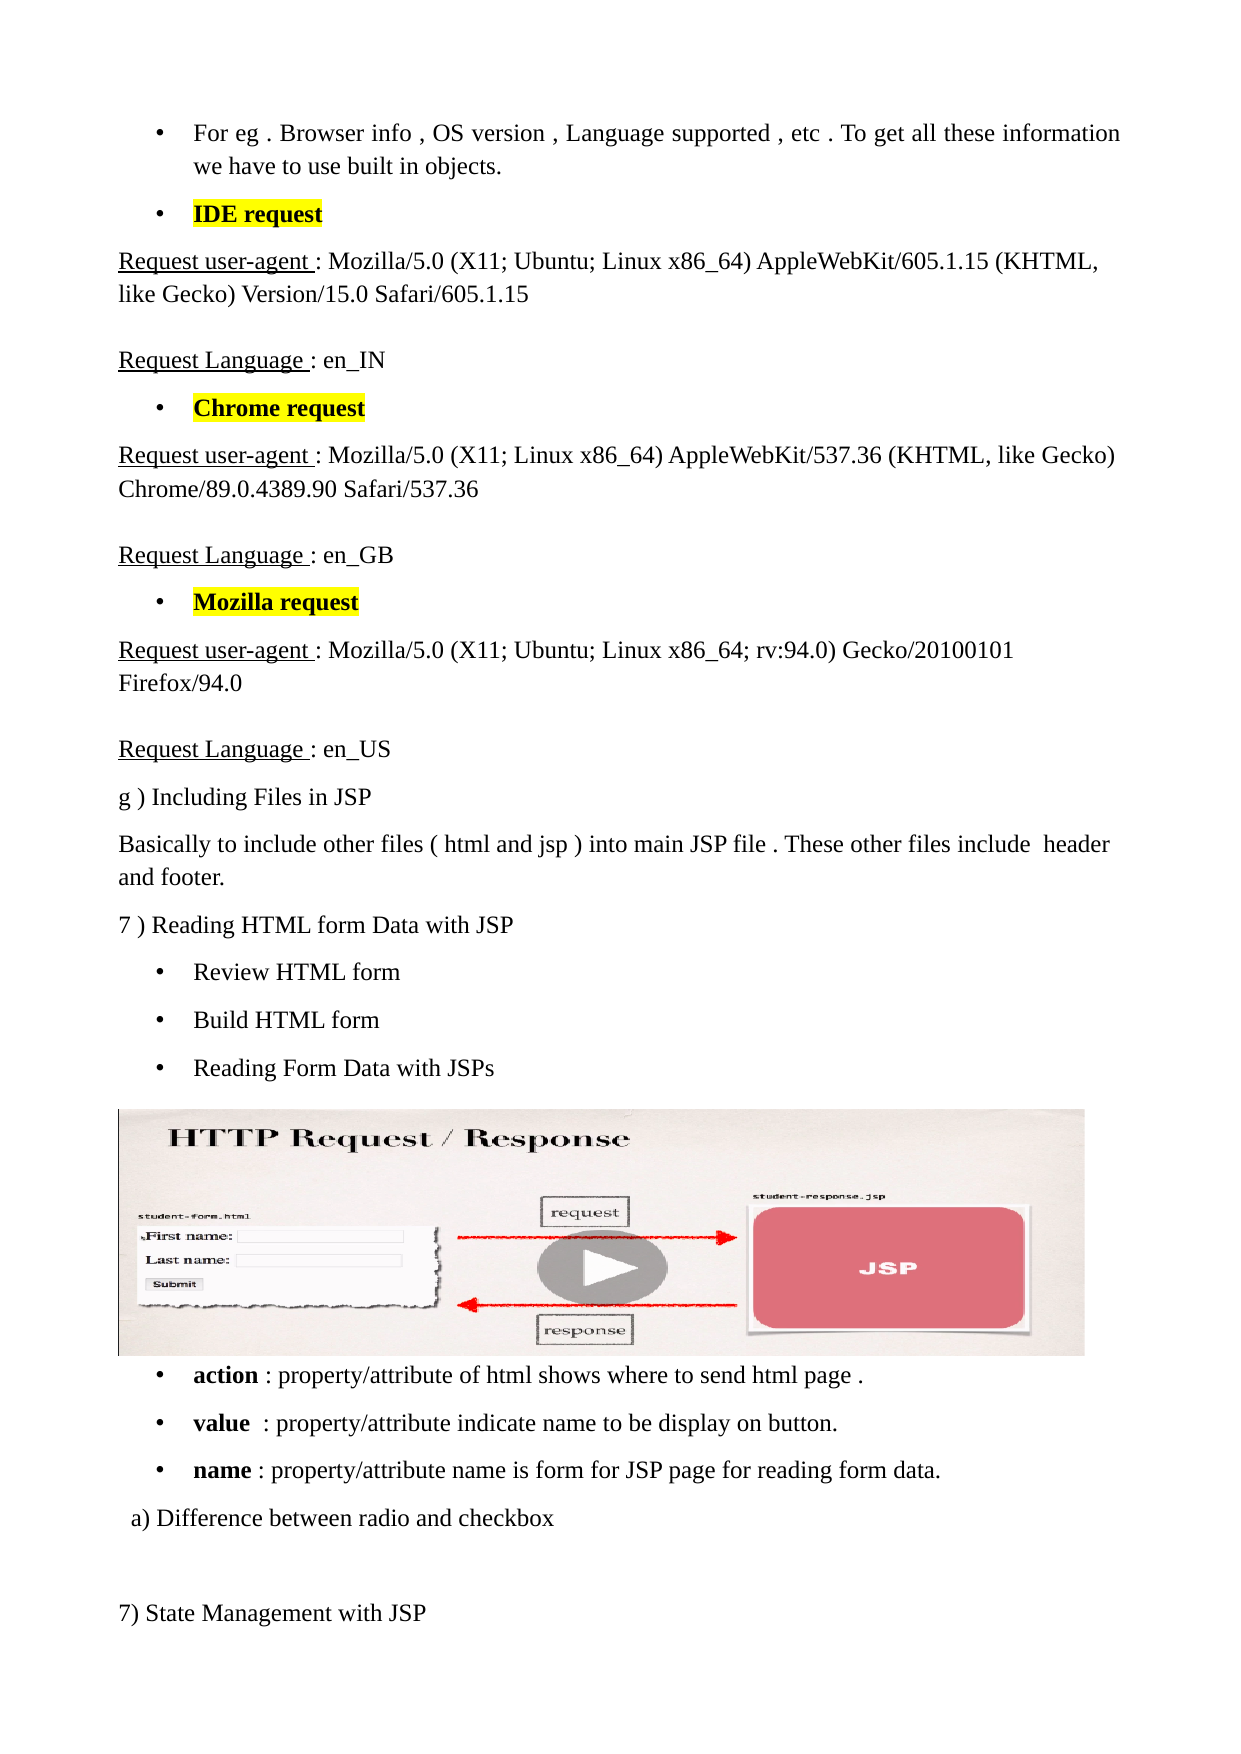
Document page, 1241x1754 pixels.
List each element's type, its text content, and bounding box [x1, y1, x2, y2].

text Request user-agent : Mozilla/5.0 (X11; Ubuntu; Linux x86_64) AppleWebKit/605.1.15 (KHTML, like Gecko) Version/15.0 Safari/605.1.15 Request Language : en_IN [118, 246, 1122, 374]
text Request user-agent : Mozilla/5.0 (X11; Ubuntu; Linux x86_64; rv:94.0) Gecko/20100101 Firefox/94.0 Request Language : en_US [118, 635, 1122, 763]
list IDE request [156, 199, 1122, 227]
text 7 ) Reading HTML form Data with JSP [118, 910, 1122, 938]
list Chrome request [156, 393, 1122, 422]
picture [118, 1109, 1085, 1356]
list value : property/attribute indicate name to be display on button. [156, 1408, 1122, 1437]
list action : property/attribute of html shows where to send html page . [156, 1100, 1122, 1389]
text a) Difference between radio and checkbox [118, 1503, 1122, 1532]
list Build HTML form [156, 1005, 1122, 1034]
text Basically to include other files ( html and jsp ) into main JSP file . These other files include header and footer. [118, 829, 1122, 891]
text g ) Including Files in JSP [118, 782, 1122, 810]
list Review HTML form [156, 957, 1122, 986]
list For eg . Browser info , OS version , Language supported , etc . To get all these information we have to use built in objects. [156, 118, 1122, 180]
list name : property/attribute name is form for JSP page for reading form data. [156, 1455, 1122, 1484]
text Request user-agent : Mozilla/5.0 (X11; Linux x86_64) AppleWebKit/537.36 (KHTML, like Gecko) Chrome/89.0.4389.90 Safari/537.36 Request Language : en_GB [118, 441, 1122, 568]
list Reading Form Data with JSPs [156, 1053, 1122, 1081]
list Mozilla request [156, 587, 1122, 616]
text 7) State Management with JSP [118, 1598, 1122, 1627]
